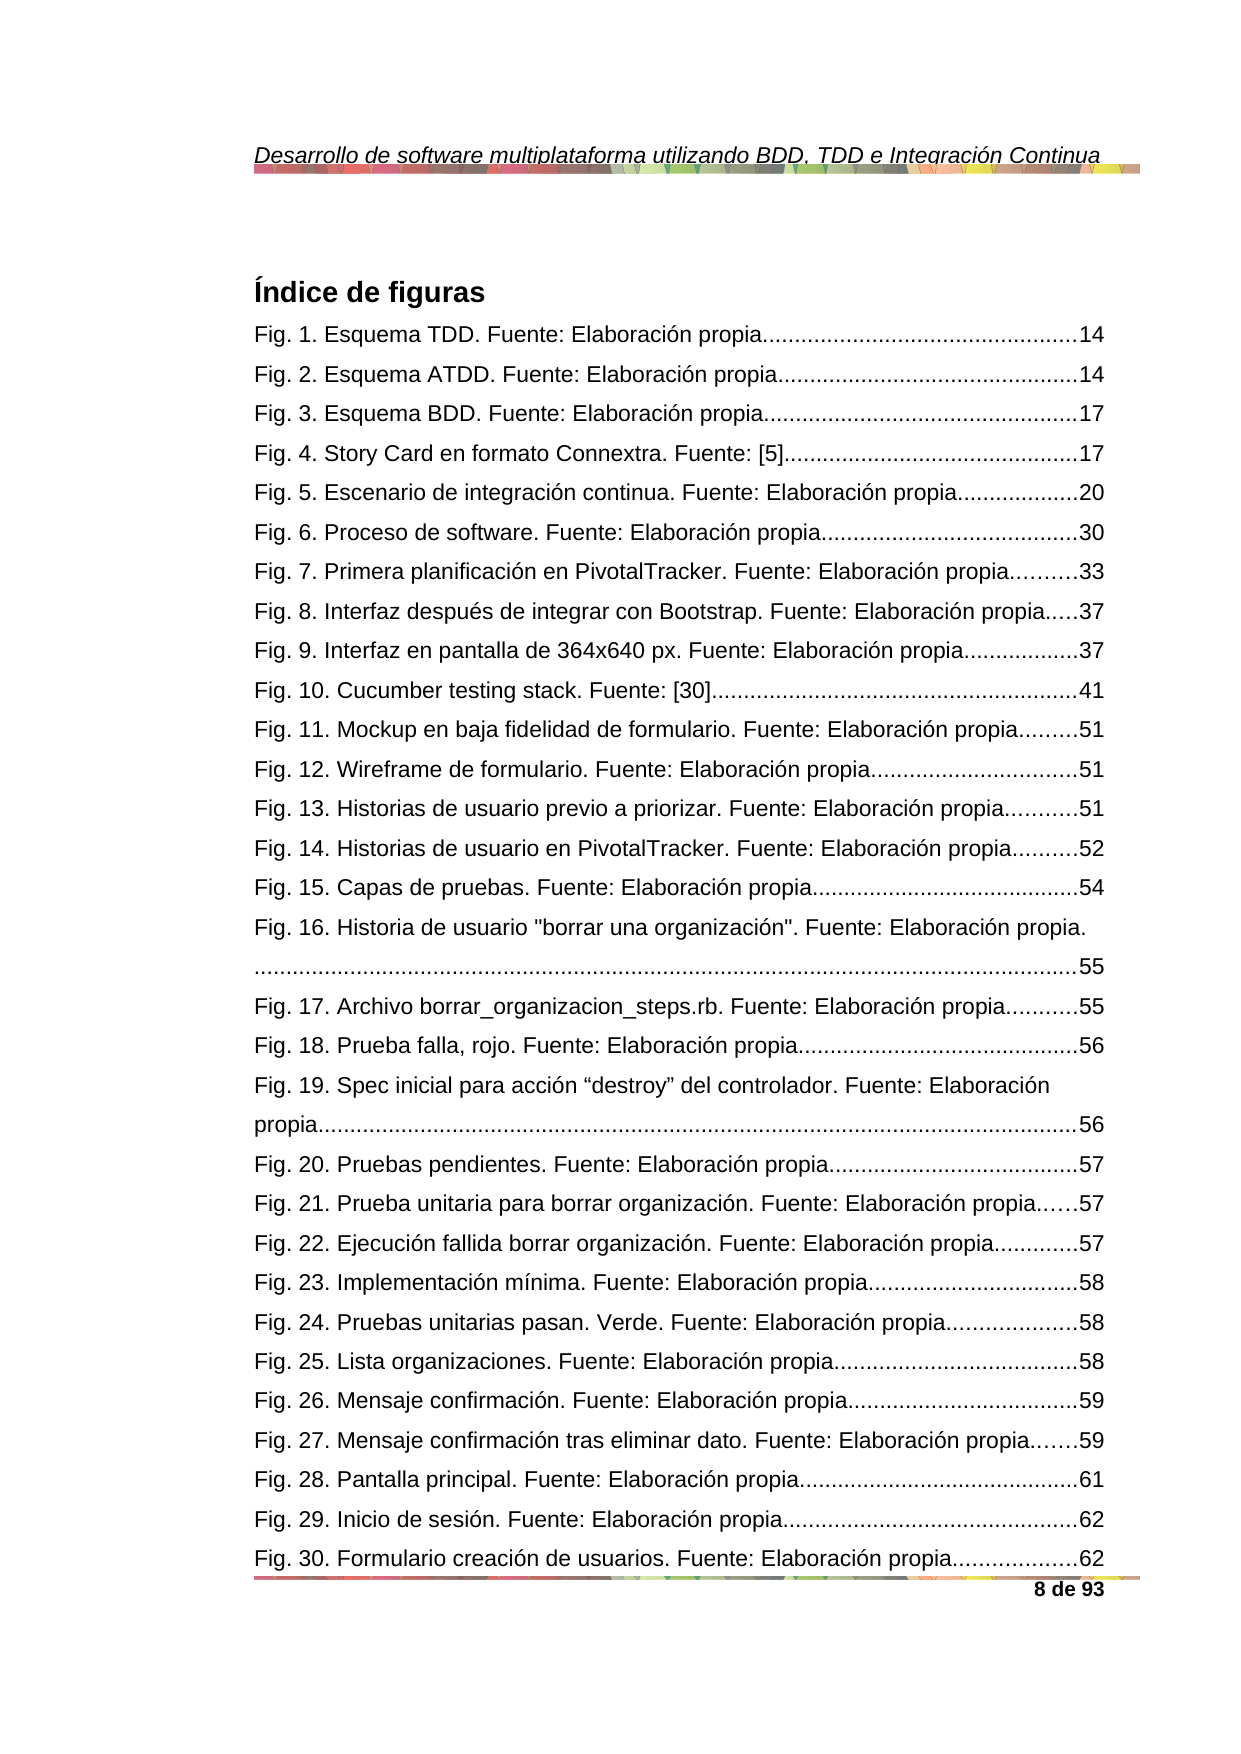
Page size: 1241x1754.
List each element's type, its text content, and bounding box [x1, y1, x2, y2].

text Fig. 10. Cucumber testing stack. Fuente: [30] 41 [254, 677, 1104, 703]
subtitle Índice de figuras [254, 275, 1104, 309]
text Fig. 23. Implementación mínima. Fuente: Elaboración propia. 58 [254, 1269, 1104, 1295]
text Fig. 25. Lista organizaciones. Fuente: Elaboración propia. 58 [254, 1348, 1104, 1374]
text Fig. 9. Interfaz en pantalla de 364x640 px. Fuente: Elaboración propia. 37 [254, 637, 1104, 664]
text Fig. 4. Story Card en formato Connextra. Fuente: [5] 17 [254, 440, 1104, 466]
text Fig. 2. Esquema ATDD. Fuente: Elaboración propia. 14 [254, 361, 1104, 387]
text Fig. 11. Mockup en baja fidelidad de formulario. Fuente: Elaboración propia. 51 [254, 716, 1104, 743]
text Fig. 26. Mensaje confirmación. Fuente: Elaboración propia. 59 [254, 1387, 1104, 1414]
text Fig. 27. Mensaje confirmación tras eliminar dato. Fuente: Elaboración propia. 59 [254, 1427, 1104, 1453]
text Fig. 15. Capas de pruebas. Fuente: Elaboración propia. 54 [254, 874, 1104, 901]
text Fig. 18. Prueba falla, rojo. Fuente: Elaboración propia. 56 [254, 1032, 1104, 1058]
text Fig. 13. Historias de usuario previo a priorizar. Fuente: Elaboración propia. 51 [254, 795, 1104, 822]
text Fig. 21. Prueba unitaria para borrar organización. Fuente: Elaboración propia. 57 [254, 1190, 1104, 1216]
text Fig. 8. Interfaz después de integrar con Bootstrap. Fuente: Elaboración propia. 37 [254, 598, 1104, 624]
text Fig. 19. Spec inicial para acción “destroy” del controlador. Fuente: Elaboración propia. 56 [254, 1072, 1104, 1137]
text Fig. 28. Pantalla principal. Fuente: Elaboración propia. 61 [254, 1466, 1104, 1493]
text Fig. 5. Escenario de integración continua. Fuente: Elaboración propia. 20 [254, 479, 1104, 506]
text Fig. 1. Esquema TDD. Fuente: Elaboración propia. 14 [254, 321, 1104, 348]
text Fig. 14. Historias de usuario en PivotalTracker. Fuente: Elaboración propia. 52 [254, 835, 1104, 861]
text Fig. 22. Ejecución fallida borrar organización. Fuente: Elaboración propia. 57 [254, 1229, 1104, 1256]
text Fig. 29. Inicio de sesión. Fuente: Elaboración propia. 62 [254, 1506, 1104, 1532]
text Fig. 7. Primera planificación en PivotalTracker. Fuente: Elaboración propia. 33 [254, 558, 1104, 585]
text Fig. 24. Pruebas unitarias pasan. Verde. Fuente: Elaboración propia. 58 [254, 1308, 1104, 1335]
text Fig. 20. Pruebas pendientes. Fuente: Elaboración propia. 57 [254, 1151, 1104, 1177]
text Fig. 16. Historia de usuario "borrar una organización". Fuente: Elaboración propia. 55 [254, 914, 1104, 979]
text Fig. 12. Wireframe de formulario. Fuente: Elaboración propia. 51 [254, 756, 1104, 782]
text Fig. 30. Formulario creación de usuarios. Fuente: Elaboración propia. 62 [254, 1545, 1104, 1572]
text Fig. 17. Archivo borrar_organizacion_steps.rb. Fuente: Elaboración propia. 55 [254, 993, 1104, 1019]
text Fig. 3. Esquema BDD. Fuente: Elaboración propia. 17 [254, 400, 1104, 427]
text Fig. 6. Proceso de software. Fuente: Elaboración propia. 30 [254, 519, 1104, 545]
